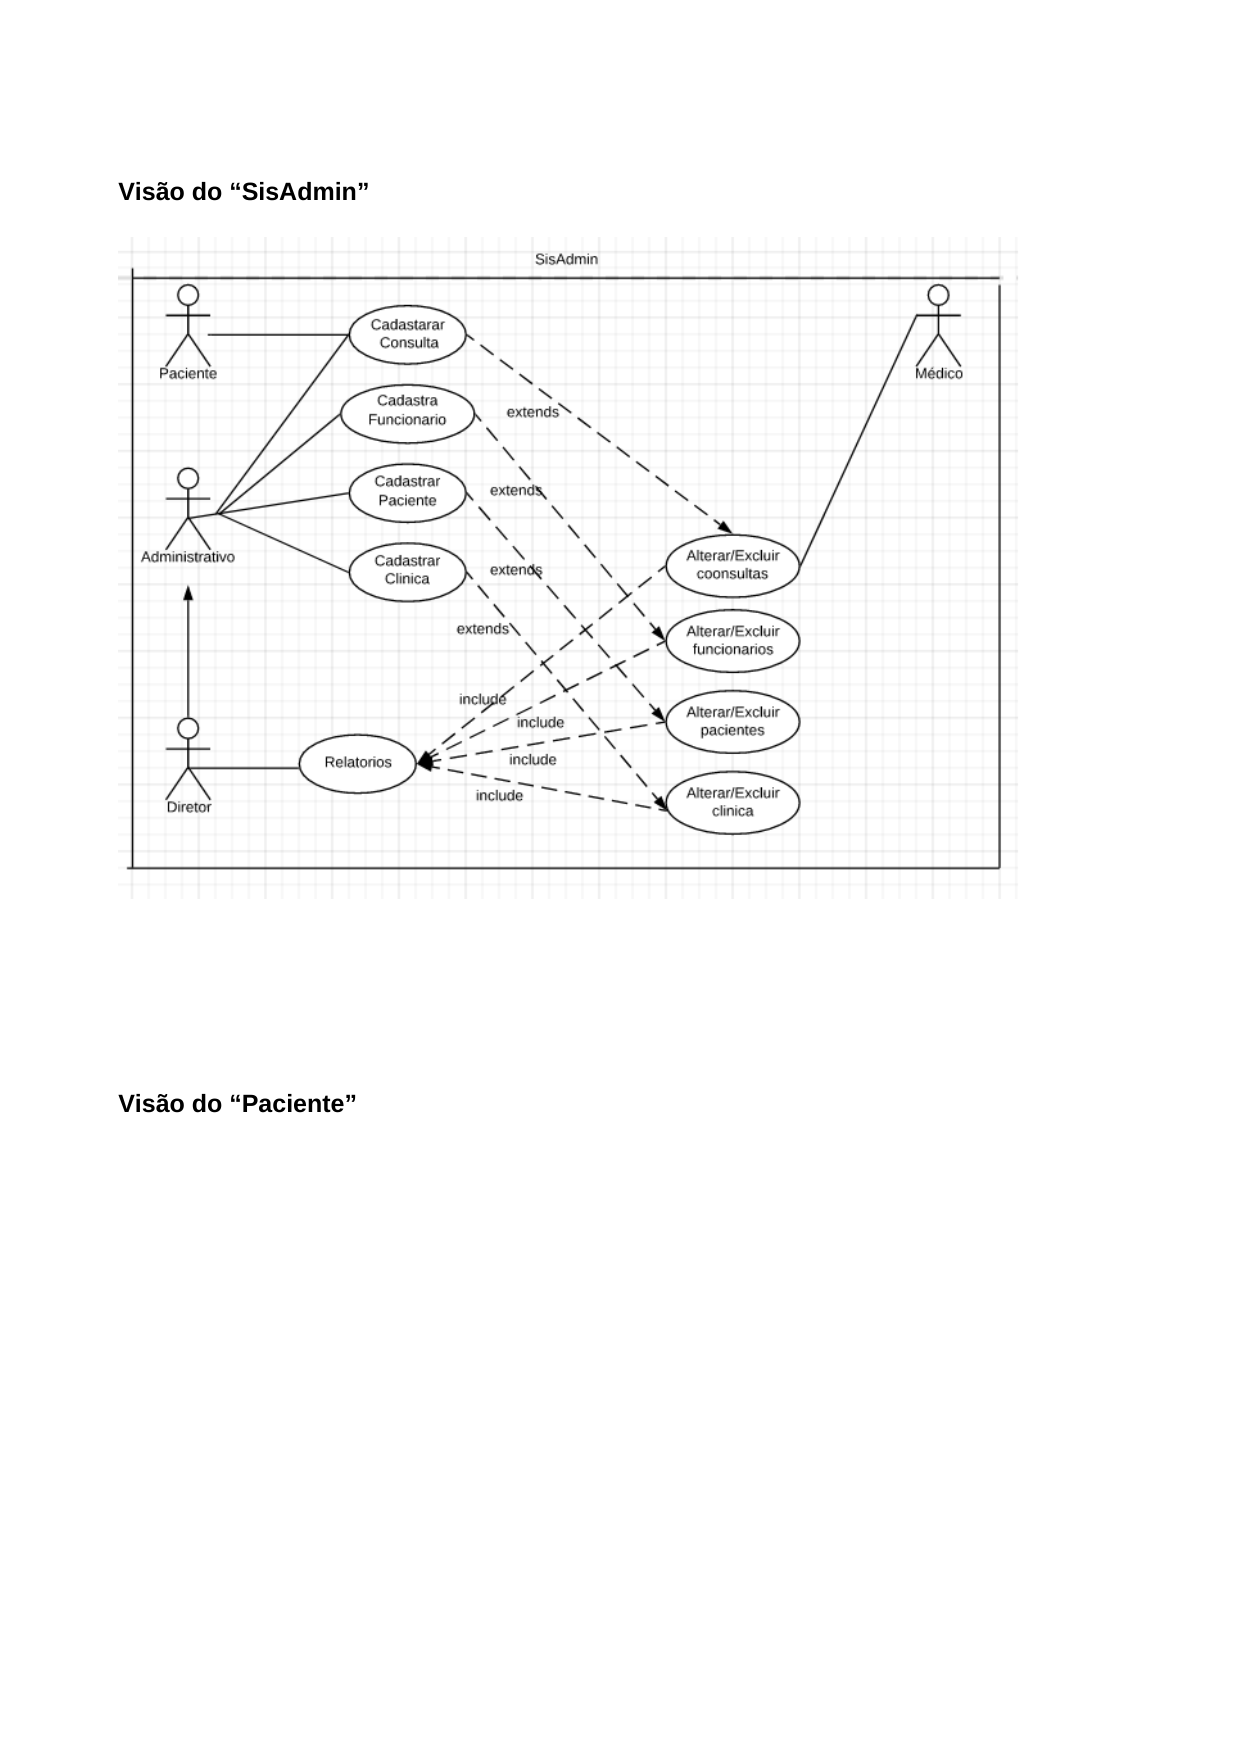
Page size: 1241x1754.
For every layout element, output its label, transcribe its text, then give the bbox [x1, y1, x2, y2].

text Visão do “Paciente” [118, 1089, 1122, 1117]
text Visão do “SisAdmin” [118, 177, 1122, 206]
